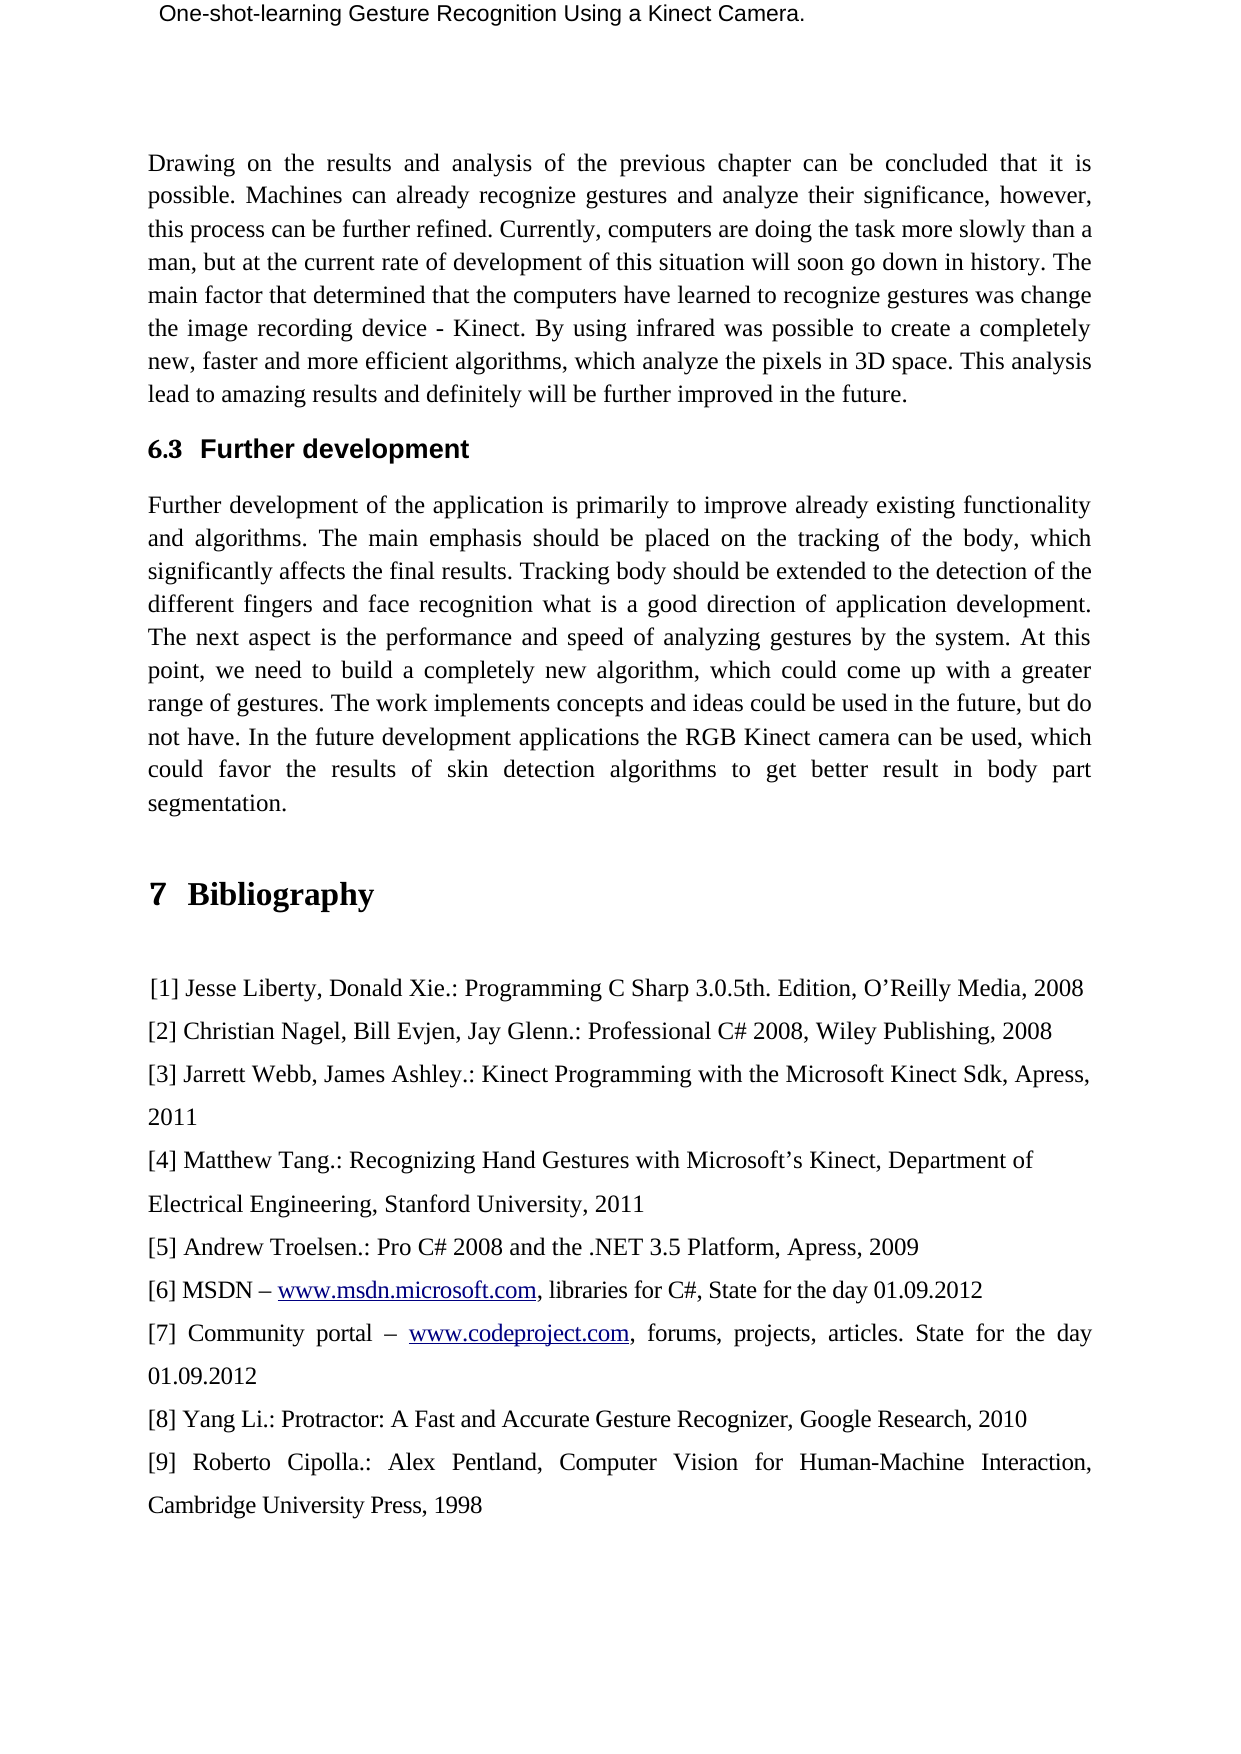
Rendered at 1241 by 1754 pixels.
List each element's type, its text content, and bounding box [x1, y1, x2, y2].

text Further development of the application is primarily to improve already existing functionality and algorithms. The main emphasis should be placed on the tracking of the body, which significantly affects the final results. Tracking body should be extended to the detection of the different fingers and face recognition what is a good direction of application development. The next aspect is the performance and speed of analyzing gestures by the system. At this point, we need to build a completely new algorithm, which could come up with a greater range of gestures. The work implements concepts and ideas could be used in the future, but do not have. In the future development applications the RGB Kinect camera can be used, which could favor the results of skin detection algorithms to get better result in body part segmentation. [148, 490, 1093, 816]
text [7] Community portal – www.codeproject.com, forums, projects, articles. State for the day 01.09.2012 [148, 1318, 1093, 1390]
text Drawing on the results and analysis of the previous chapter can be concluded that it is possible. Machines can already recognize gestures and analyze their significance, however, this process can be further refined. Currently, computers are doing the task more slowly than a man, but at the current rate of development of this situation will soon go down in history. The main factor that determined that the computers have learned to recognize gestures was change the image recording device - Kinect. By using infrared was possible to create a completely new, faster and more efficient algorithms, which analyze the pixels in 3D space. This analysis lead to amazing results and definitely will be further improved in the future. [148, 148, 1093, 407]
text [2] Christian Nagel, Bill Evjen, Jay Glenn.: Professional C# 2008, Wiley Publishing, 2008 [148, 1016, 1093, 1045]
text [4] Matthew Tang.: Recognizing Hand Gestures with Microsoft’s Kinect, Department of Electrical Engineering, Stanford University, 2011 [148, 1146, 1093, 1217]
text [3] Jarrett Webb, James Ashley.: Kinect Programming with the Microsoft Kinect Sdk, Apress, 2011 [148, 1059, 1093, 1131]
text [1] Jesse Liberty, Donald Xie.: Programming C Sharp 3.0.5th. Edition, O’Reilly Media, 2008 [150, 973, 1093, 1002]
text [6] MSDN – www.msdn.microsoft.com, libraries for C#, State for the day 01.09.2012 [148, 1275, 1093, 1304]
text 6.3 Further development [148, 433, 1093, 465]
text [5] Andrew Troelsen.: Pro C# 2008 and the .NET 3.5 Platform, Apress, 2009 [148, 1232, 1093, 1261]
text [9] Roberto Cipolla.: Alex Pentland, Computer Vision for Human-Machine Interaction, Cambridge University Press, 1998 [148, 1447, 1093, 1519]
list Bibliography [150, 874, 1093, 914]
text [8] Yang Li.: Protractor: A Fast and Accurate Gesture Recognizer, Google Research, 2010 [148, 1404, 1093, 1433]
